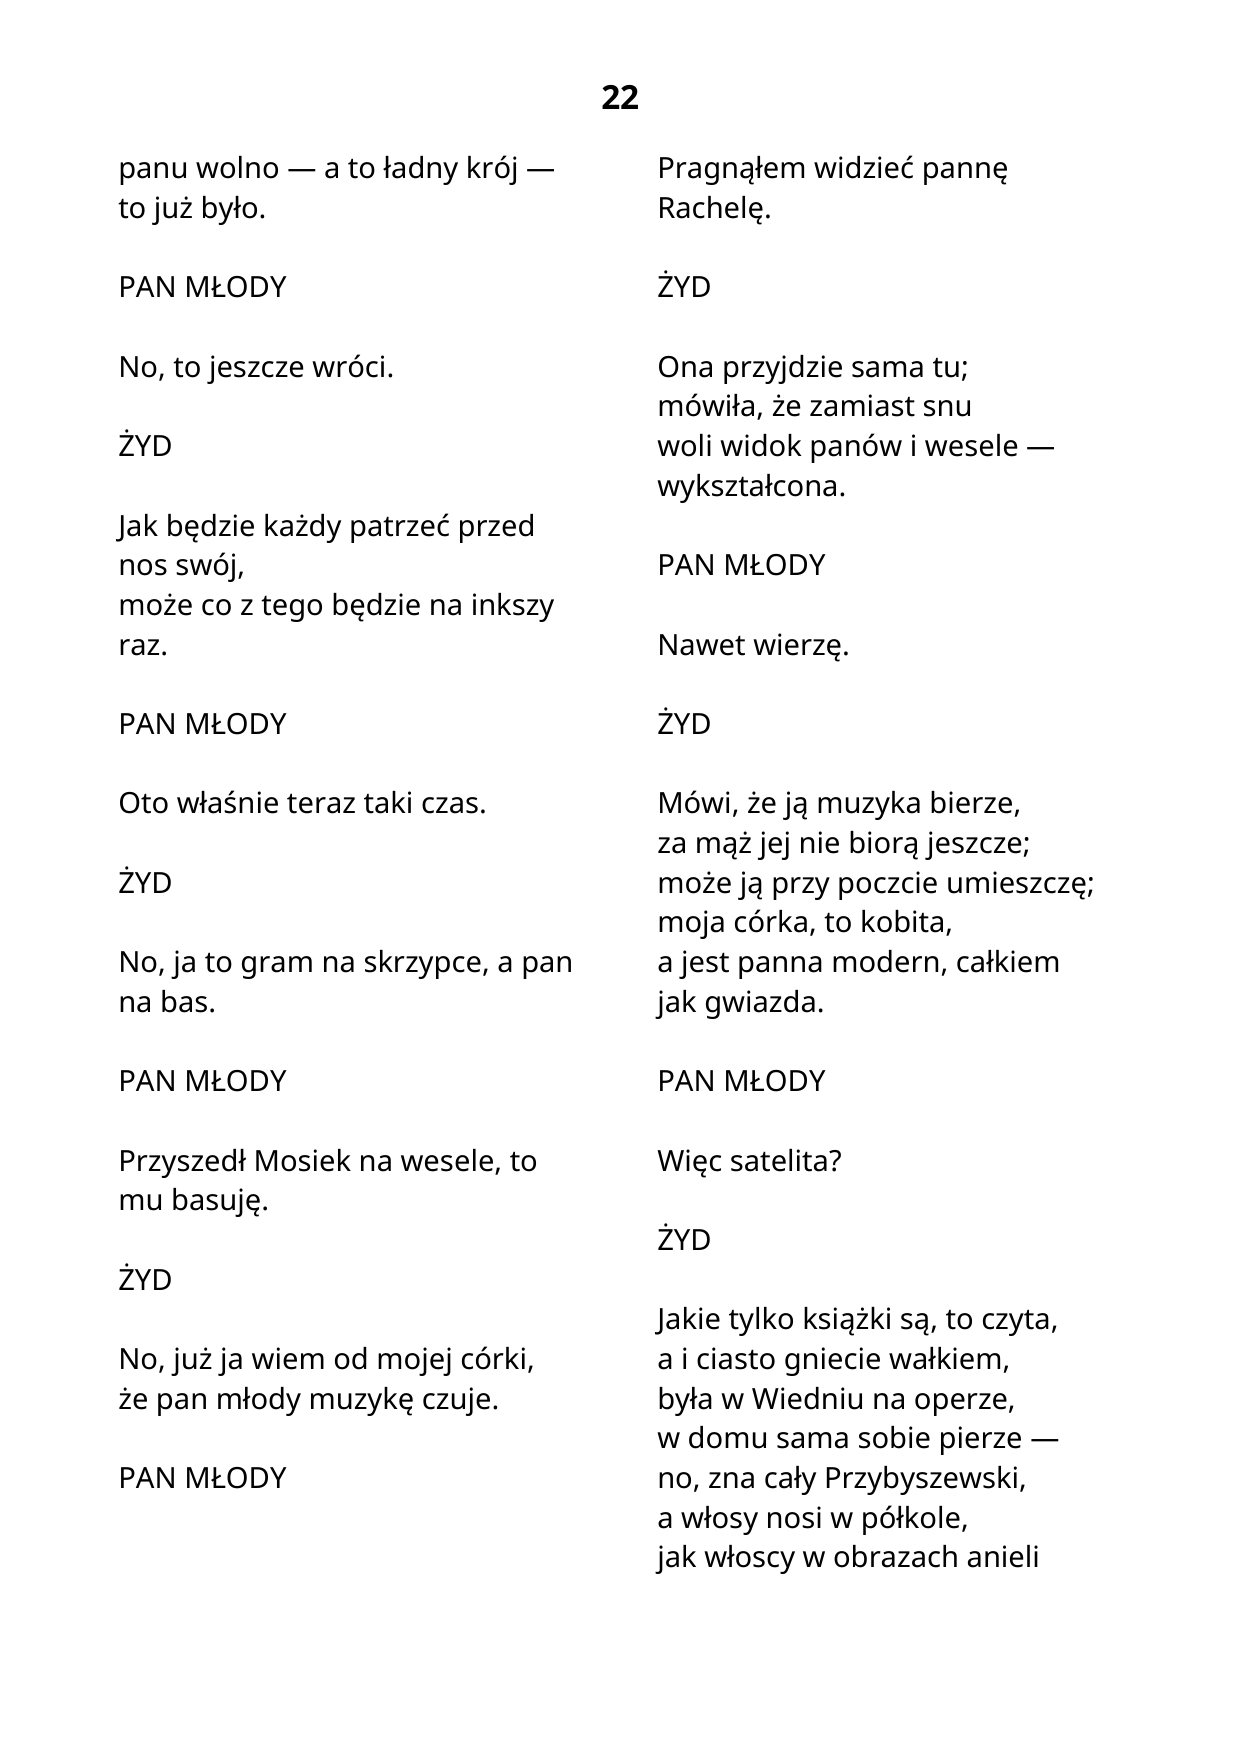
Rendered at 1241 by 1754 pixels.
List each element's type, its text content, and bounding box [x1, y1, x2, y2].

text ŻYD [118, 1259, 583, 1298]
text Przyszedł Mosiek na wesele, to mu basuję. [118, 1140, 583, 1219]
text Nawet wierzę. [657, 624, 1122, 663]
text PAN MŁODY [118, 1457, 583, 1497]
text ŻYD [118, 425, 583, 465]
text No, to jeszcze wróci. [118, 346, 583, 386]
text za mąż jej nie biorą jeszcze; [657, 822, 1122, 862]
text Pragnąłem widzieć pannę Rachelę. [657, 148, 1122, 227]
text moja córka, to kobita, [657, 902, 1122, 941]
text może co z tego będzie na inkszy raz. [118, 584, 583, 663]
text No, ja to gram na skrzypce, a pan na bas. [118, 941, 583, 1021]
text PAN MŁODY [657, 1060, 1122, 1100]
text panu wolno — a to ładny krój — [118, 148, 583, 187]
text to już było. [118, 187, 583, 227]
text mówiła, że zamiast snu [657, 386, 1122, 425]
text PAN MŁODY [118, 703, 583, 743]
text była w Wiedniu na operze, [657, 1378, 1122, 1418]
text w domu sama sobie pierze — [657, 1418, 1122, 1457]
text Jak będzie każdy patrzeć przed nos swój, [118, 505, 583, 584]
text ŻYD [657, 267, 1122, 306]
text No, już ja wiem od mojej córki, [118, 1338, 583, 1378]
text Ona przyjdzie sama tu; [657, 346, 1122, 386]
text że pan młody muzykę czuje. [118, 1378, 583, 1418]
text jak gwiazda. [657, 981, 1122, 1021]
text Oto właśnie teraz taki czas. [118, 783, 583, 822]
text ŻYD [657, 1219, 1122, 1259]
text a włosy nosi w półkole, [657, 1497, 1122, 1537]
text no, zna cały Przybyszewski, [657, 1457, 1122, 1497]
text PAN MŁODY [118, 1060, 583, 1100]
text Jakie tylko książki są, to czyta, [657, 1298, 1122, 1338]
text ŻYD [118, 862, 583, 902]
text PAN MŁODY [657, 544, 1122, 584]
text jak włoscy w obrazach anieli [657, 1537, 1122, 1576]
text a i ciasto gniecie wałkiem, [657, 1338, 1122, 1378]
text wykształcona. [657, 465, 1122, 505]
text może ją przy poczcie umieszczę; [657, 862, 1122, 902]
text ŻYD [657, 703, 1122, 743]
text woli widok panów i wesele — [657, 425, 1122, 465]
text PAN MŁODY [118, 267, 583, 306]
text Więc satelita? [657, 1140, 1122, 1179]
text Mówi, że ją muzyka bierze, [657, 783, 1122, 822]
text a jest panna modern, całkiem [657, 941, 1122, 981]
